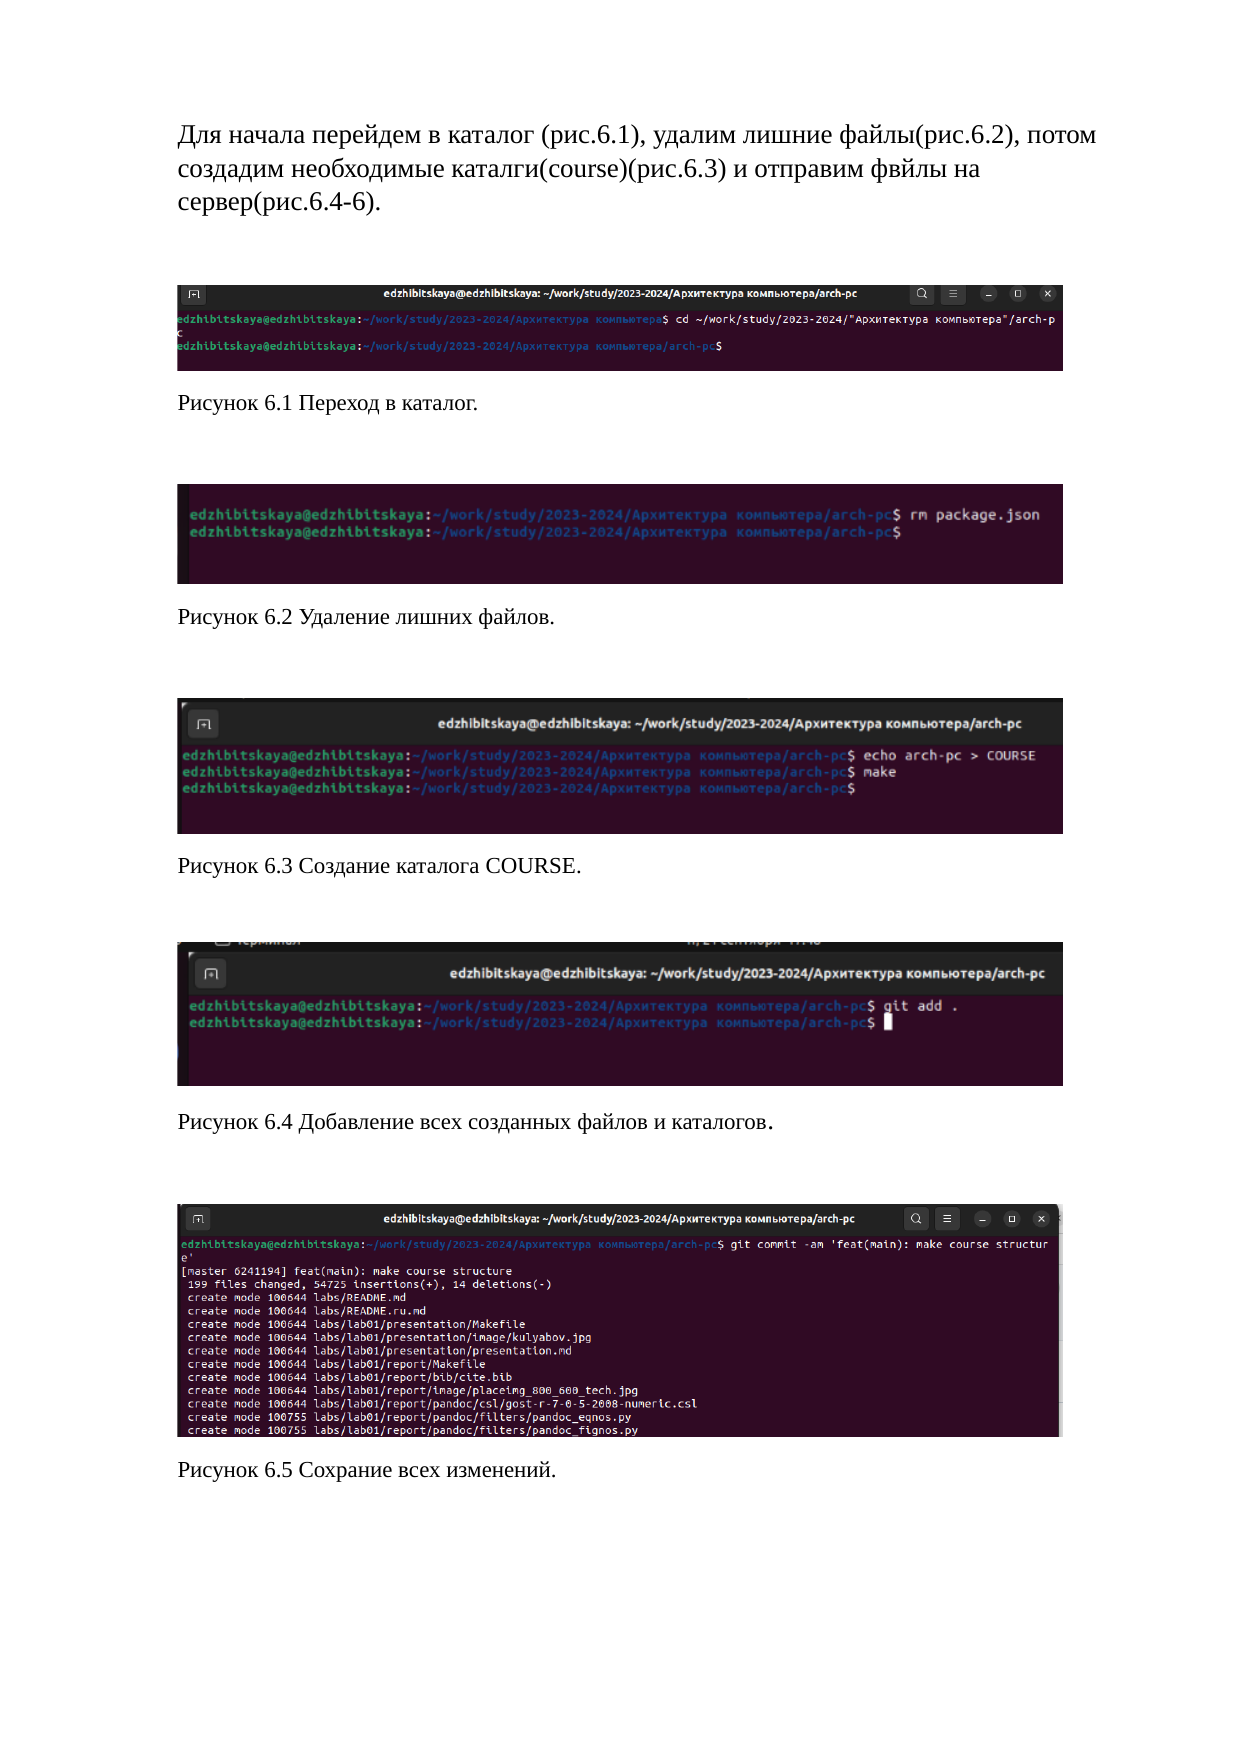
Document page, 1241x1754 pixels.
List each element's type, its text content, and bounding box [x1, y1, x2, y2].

picture [177, 942, 1063, 1086]
text Рисунок 6.5 Сохрание всех изменений. [177, 1456, 1152, 1482]
picture [177, 484, 1063, 584]
text Для начала перейдем в каталог (рис.6.1), удалим лишние файлы(рис.6.2), потом создадим необходимые каталги(course)(рис.6.3) и отправим фвйлы на сервер(рис.6.4-6). [177, 118, 1152, 216]
text Рисунок 6.1 Переход в каталог. [177, 389, 1152, 415]
text Рисунок 6.3 Создание каталога COURSE. [177, 852, 1152, 879]
picture [177, 1204, 1063, 1353]
text Рисунок 6.4 Добавление всех созданных файлов и каталогов. [177, 1104, 1152, 1135]
picture [177, 698, 1063, 834]
text Рисунок 6.2 Удаление лишних файлов. [177, 603, 1152, 629]
picture [177, 285, 1063, 318]
